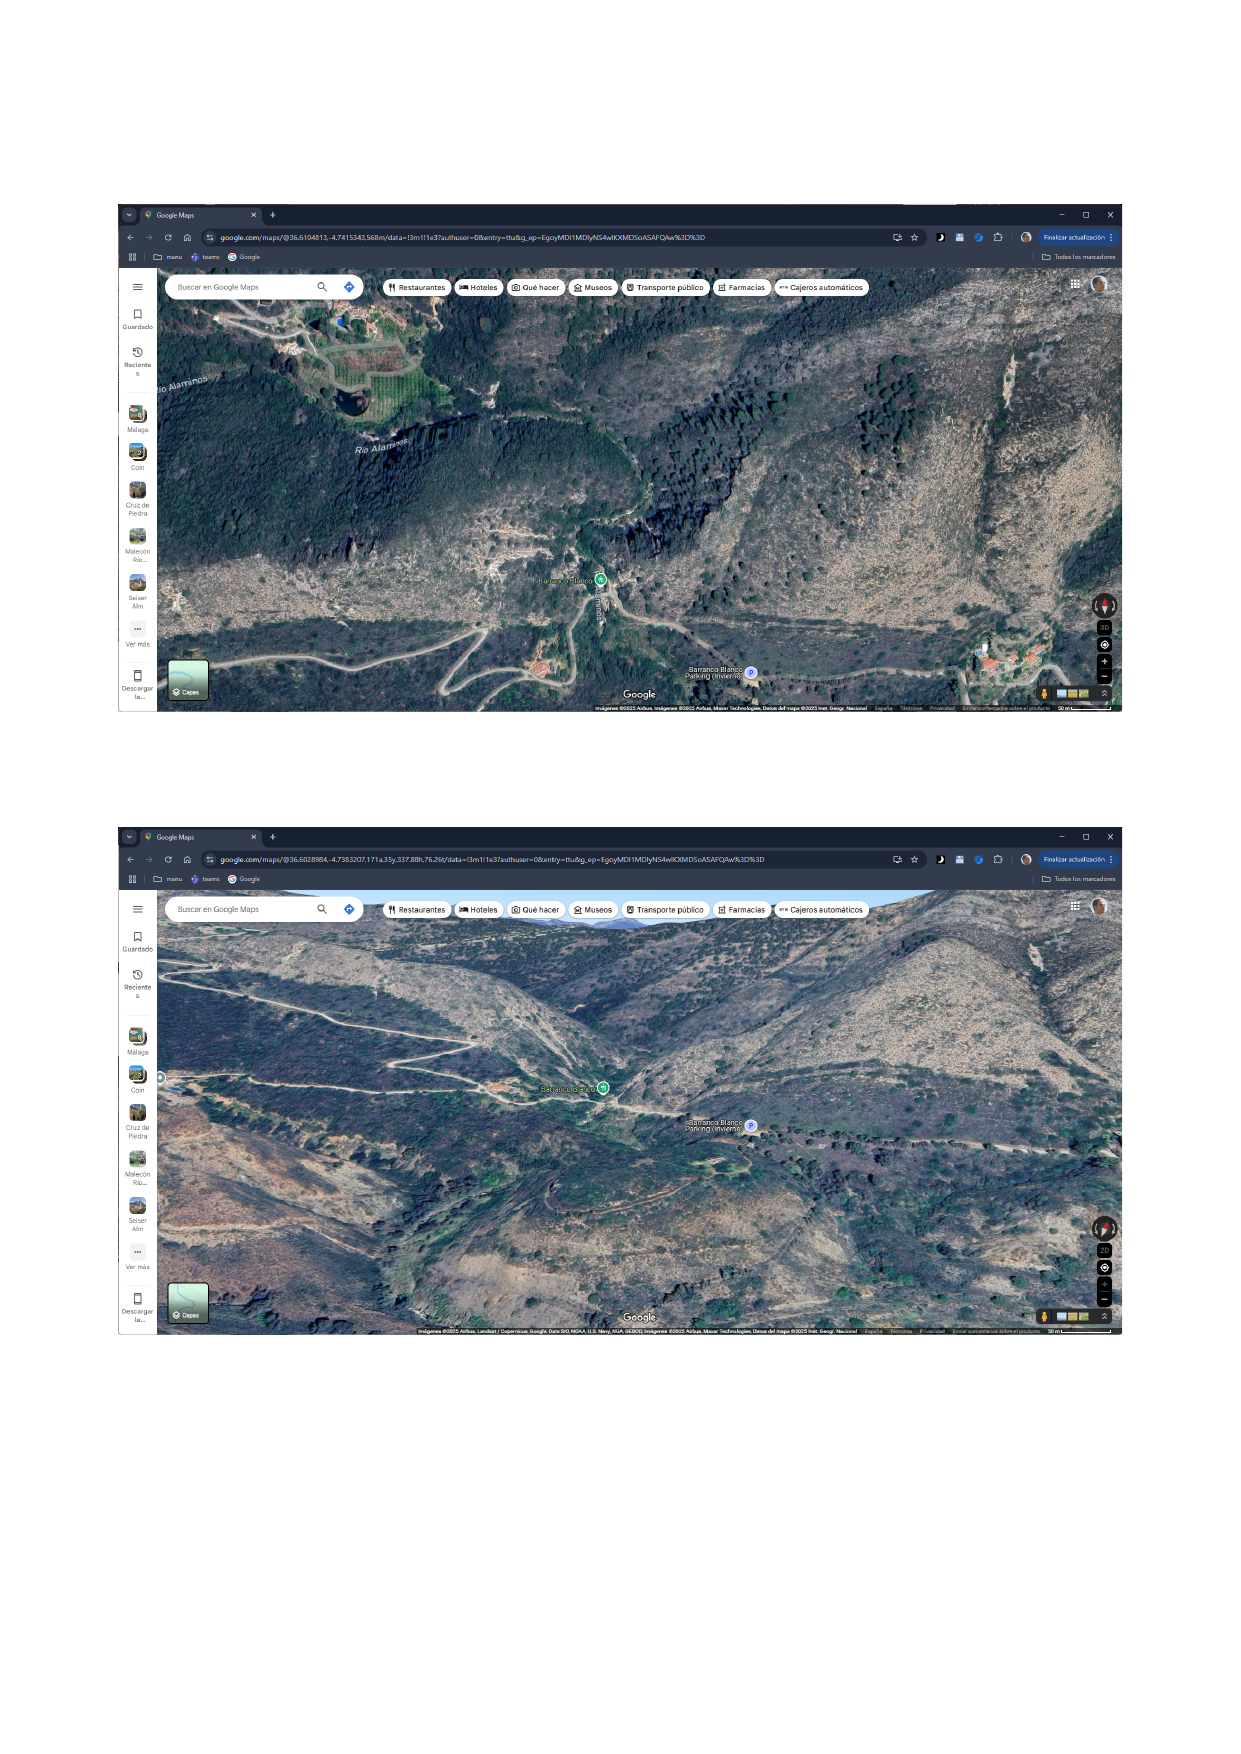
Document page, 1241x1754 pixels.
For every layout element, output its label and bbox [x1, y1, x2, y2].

picture [118, 827, 1123, 1335]
picture [118, 204, 1123, 712]
